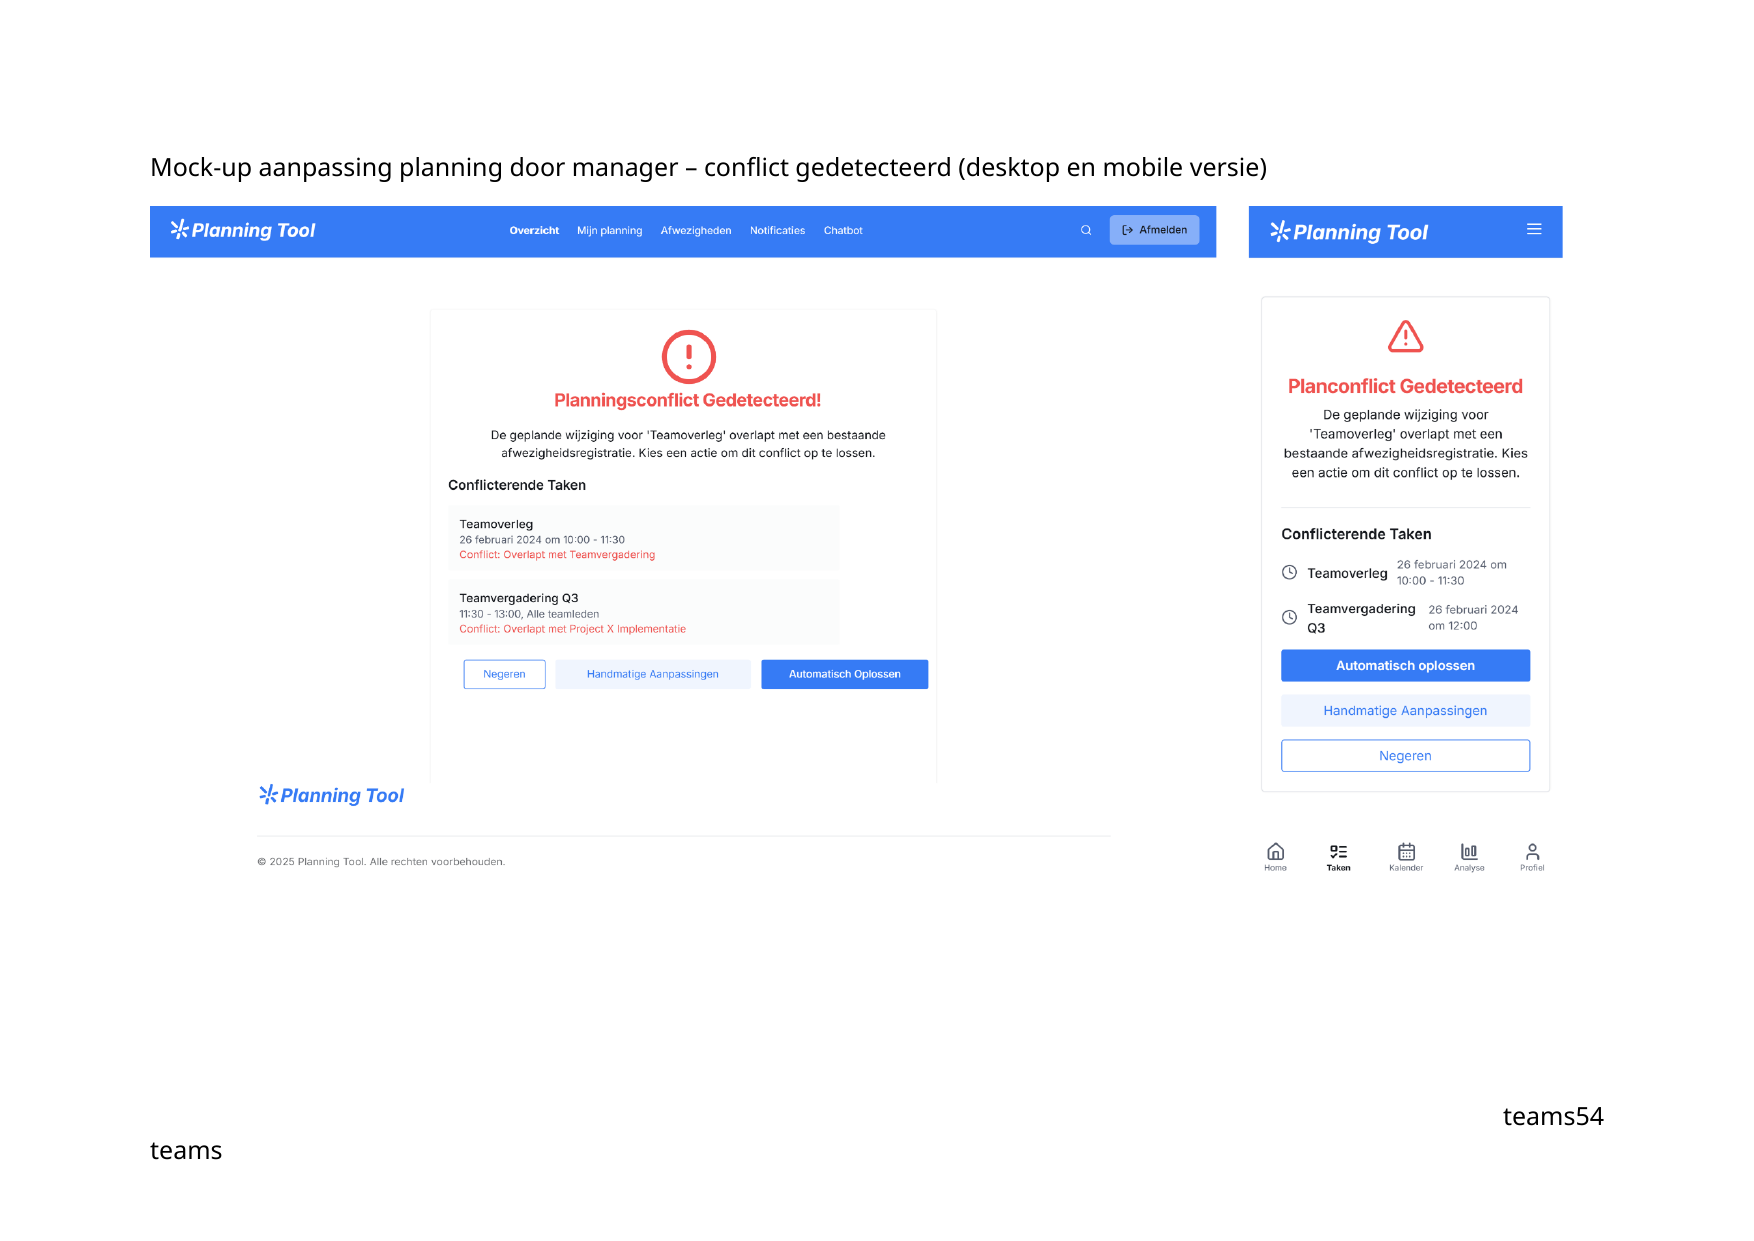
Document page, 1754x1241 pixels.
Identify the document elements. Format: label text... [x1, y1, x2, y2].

text Mock-up aanpassing planning door manager – conflict gedetecteerd (desktop en mobile versie) [150, 150, 1604, 184]
picture [1248, 206, 1563, 886]
picture [150, 206, 1217, 886]
